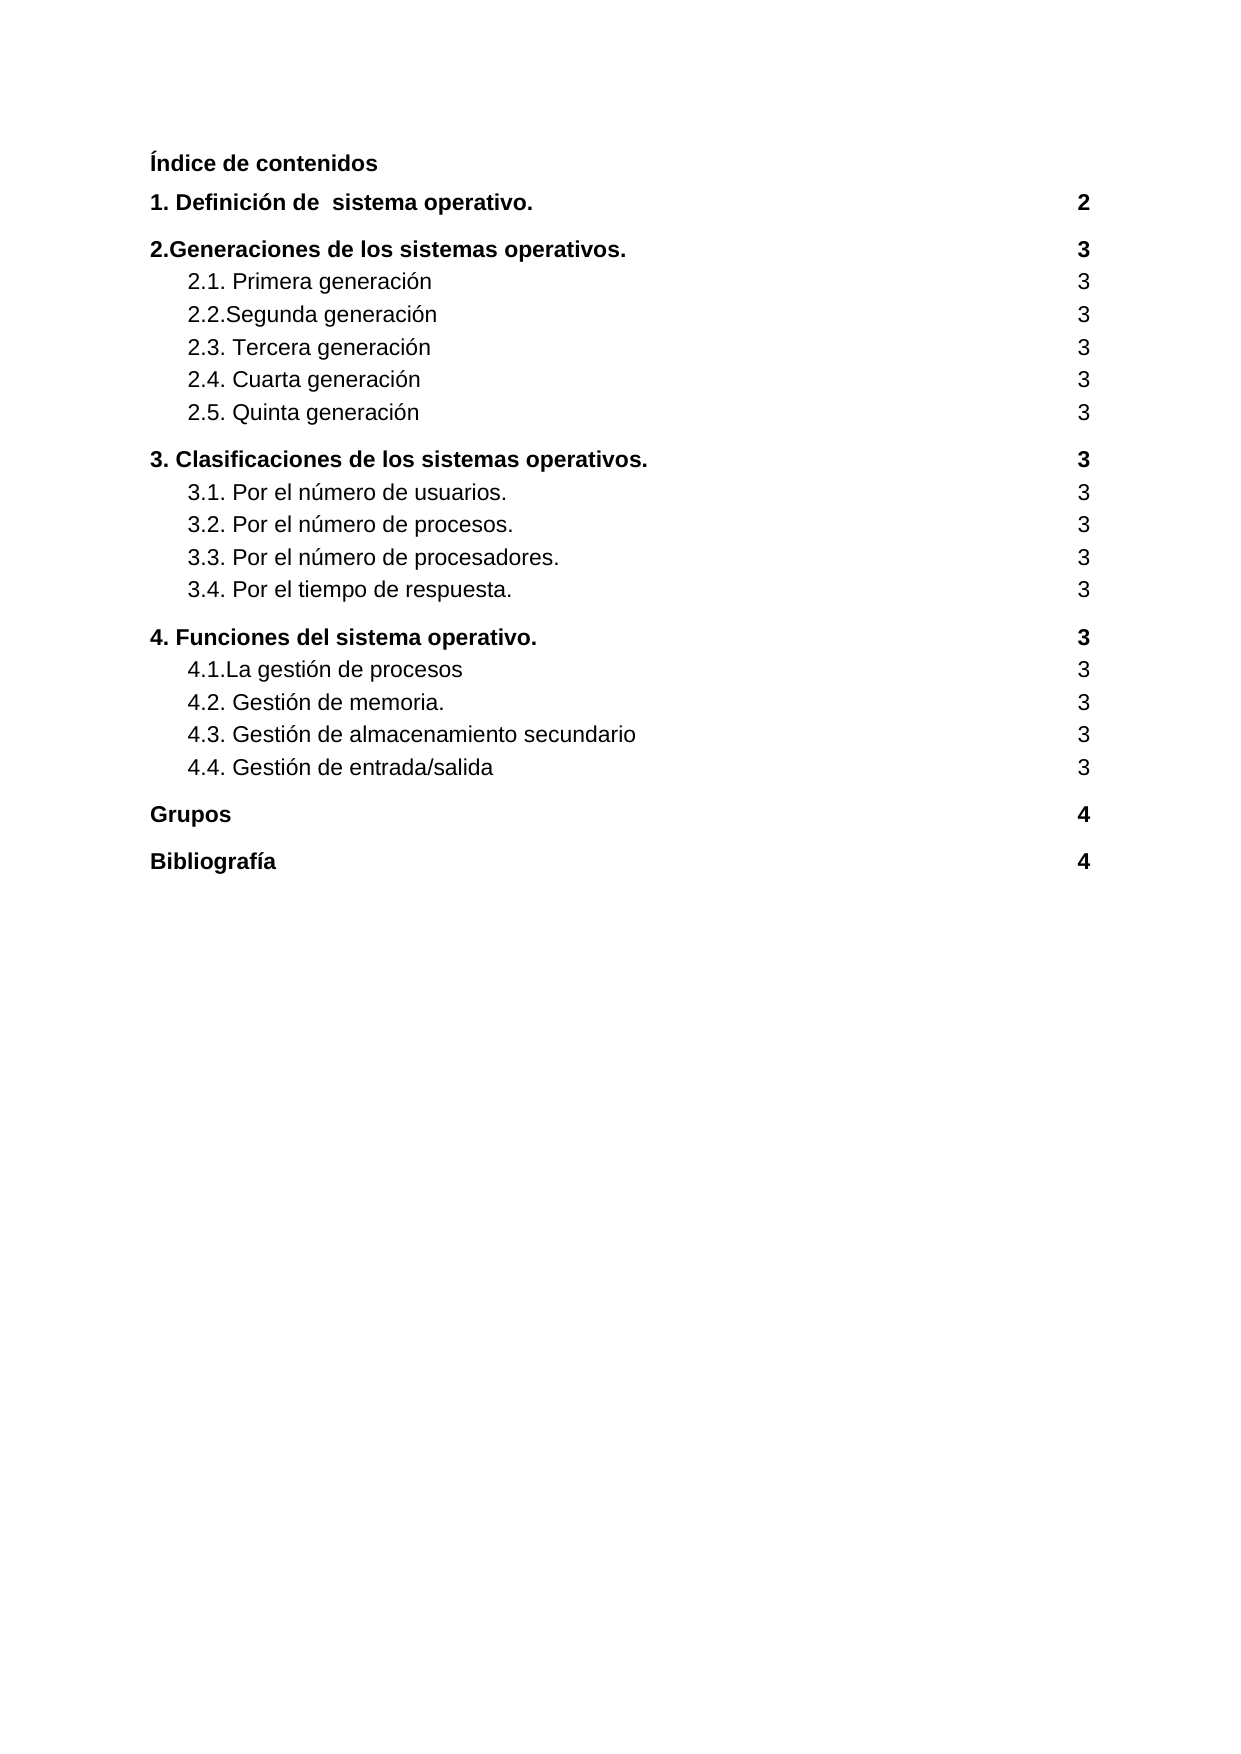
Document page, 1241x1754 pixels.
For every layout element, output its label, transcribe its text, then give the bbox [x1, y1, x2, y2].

text 4.4. Gestión de entrada/salida 3 [187, 754, 1090, 780]
text 3.4. Por el tiempo de respuesta. 3 [187, 576, 1090, 603]
text 3.3. Por el número de procesadores. 3 [187, 544, 1090, 570]
text 2.Generaciones de los sistemas operativos. 3 [150, 236, 1090, 262]
text 3. Clasificaciones de los sistemas operativos. 3 [150, 446, 1090, 472]
text 2.5. Quinta generación 3 [187, 399, 1090, 425]
text Índice de contenidos [150, 150, 1090, 176]
text 4.3. Gestión de almacenamiento secundario 3 [187, 721, 1090, 748]
text 2.3. Tercera generación 3 [187, 333, 1090, 360]
text 3.1. Por el número de usuarios. 3 [187, 478, 1090, 505]
text 2.2.Segunda generación 3 [187, 301, 1090, 327]
text 1. Definición de sistema operativo. 2 [150, 188, 1090, 215]
text 2.4. Cuarta generación 3 [187, 366, 1090, 392]
text 2.1. Primera generación 3 [187, 268, 1090, 295]
text 4.1.La gestión de procesos 3 [187, 656, 1090, 682]
text 4.2. Gestión de memoria. 3 [187, 689, 1090, 715]
text Bibliografía 4 [150, 848, 1090, 875]
text 3.2. Por el número de procesos. 3 [187, 511, 1090, 537]
text Grupos 4 [150, 801, 1090, 827]
text 4. Funciones del sistema operativo. 3 [150, 623, 1090, 650]
